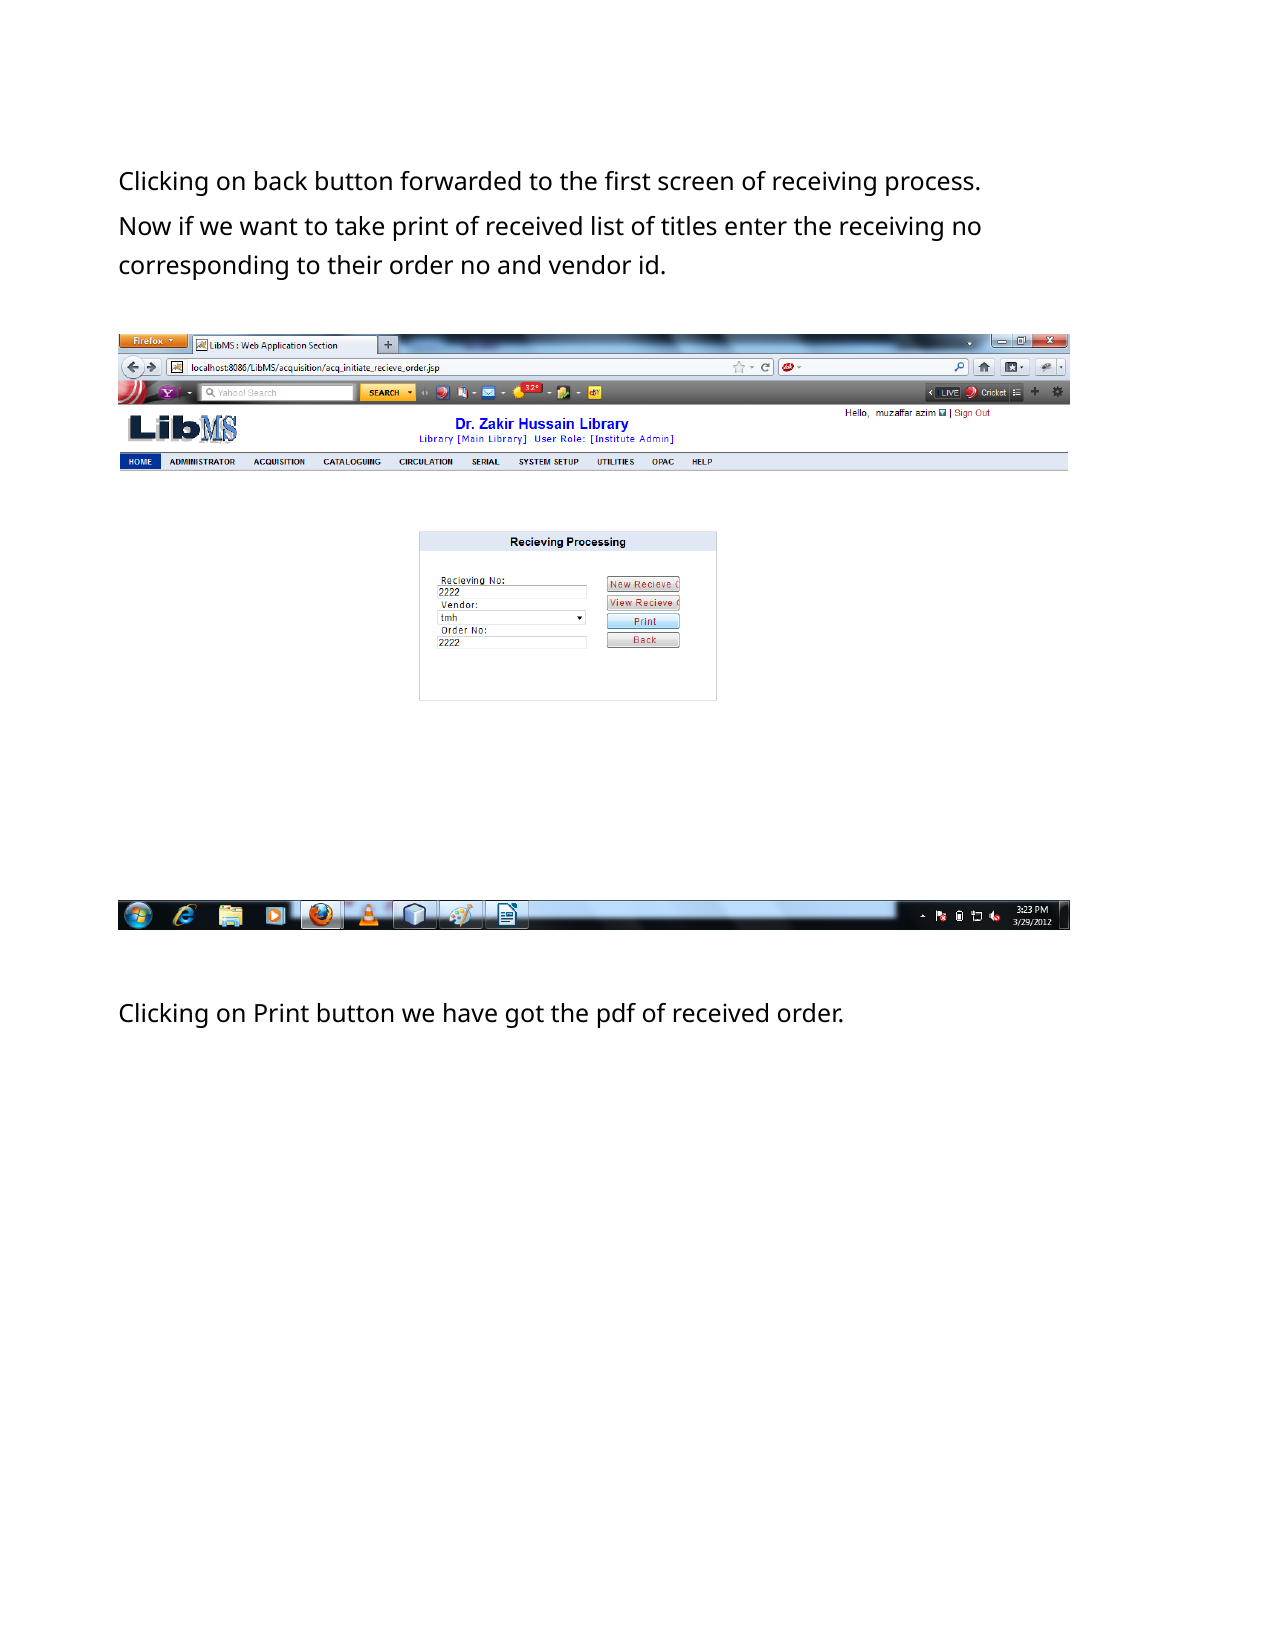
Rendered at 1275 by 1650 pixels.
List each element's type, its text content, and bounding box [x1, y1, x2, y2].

picture [118, 334, 1157, 986]
text Clicking on Print button we have got the pdf of received order. [118, 996, 1157, 1030]
text Clicking on back button forwarded to the first screen of receiving process. [118, 163, 1157, 197]
text Now if we want to take print of received list of titles enter the receiving no corresponding to their order no and vendor id. [118, 208, 1157, 281]
